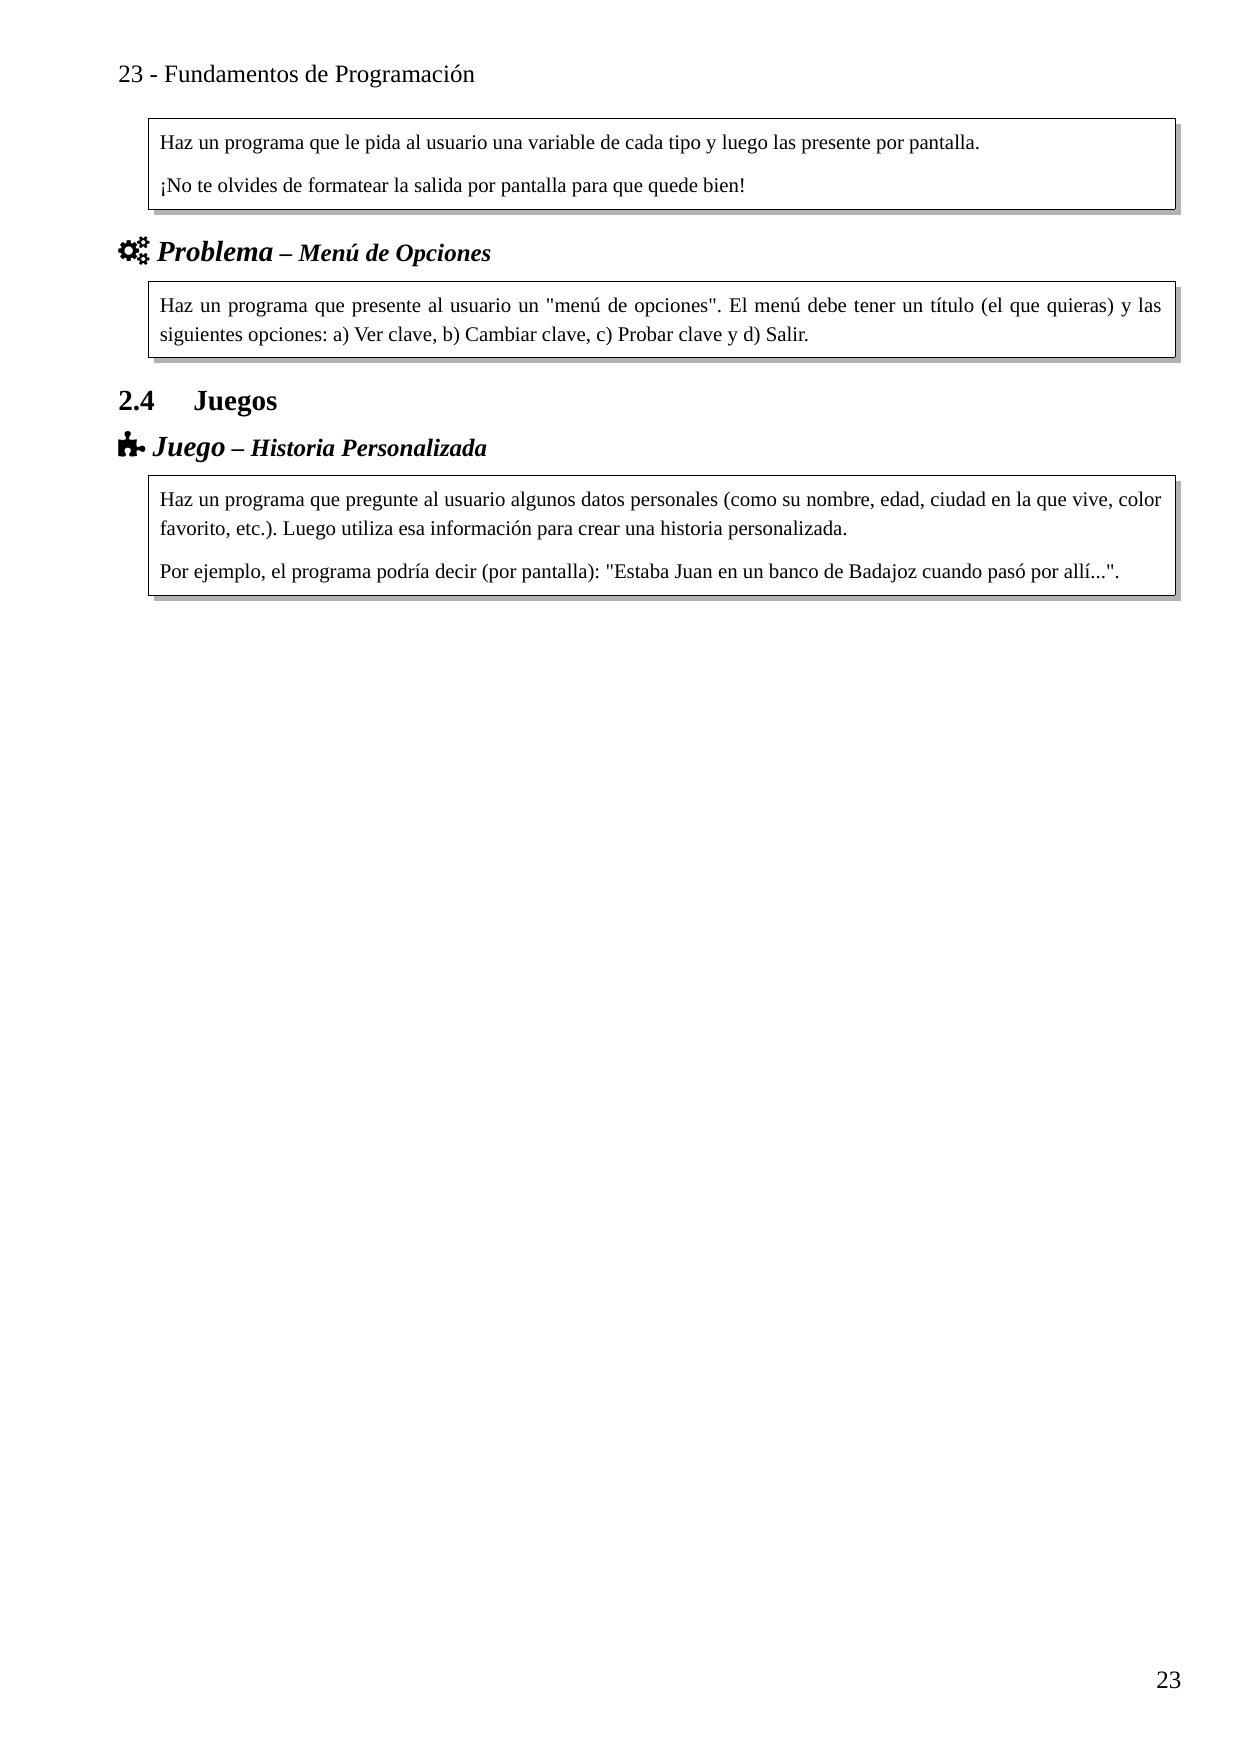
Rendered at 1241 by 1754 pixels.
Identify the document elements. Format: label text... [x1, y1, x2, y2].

text ¡No te olvides de formatear la salida por pantalla para que quede bien! [149, 161, 1175, 209]
text  Problema – Menú de Opciones [118, 234, 1181, 268]
text  Juego – Historia Personalizada [118, 429, 1181, 462]
text Haz un programa que pregunte al usuario algunos datos personales (como su nombre, edad, ciudad en la que vive, color favorito, etc.). Luego utiliza esa información para crear una historia personalizada. [149, 476, 1175, 540]
subtitle Juegos [118, 383, 1181, 416]
text Haz un programa que le pida al usuario una variable de cada tipo y luego las presente por pantalla. [149, 119, 1175, 154]
text Por ejemplo, el programa podría decir (por pantalla): "Estaba Juan en un banco de Badajoz cuando pasó por allí...". [149, 547, 1175, 595]
text Haz un programa que presente al usuario un "menú de opciones". El menú debe tener un título (el que quieras) y las siguientes opciones: a) Ver clave, b) Cambiar clave, c) Probar clave y d) Salir. [149, 282, 1175, 357]
